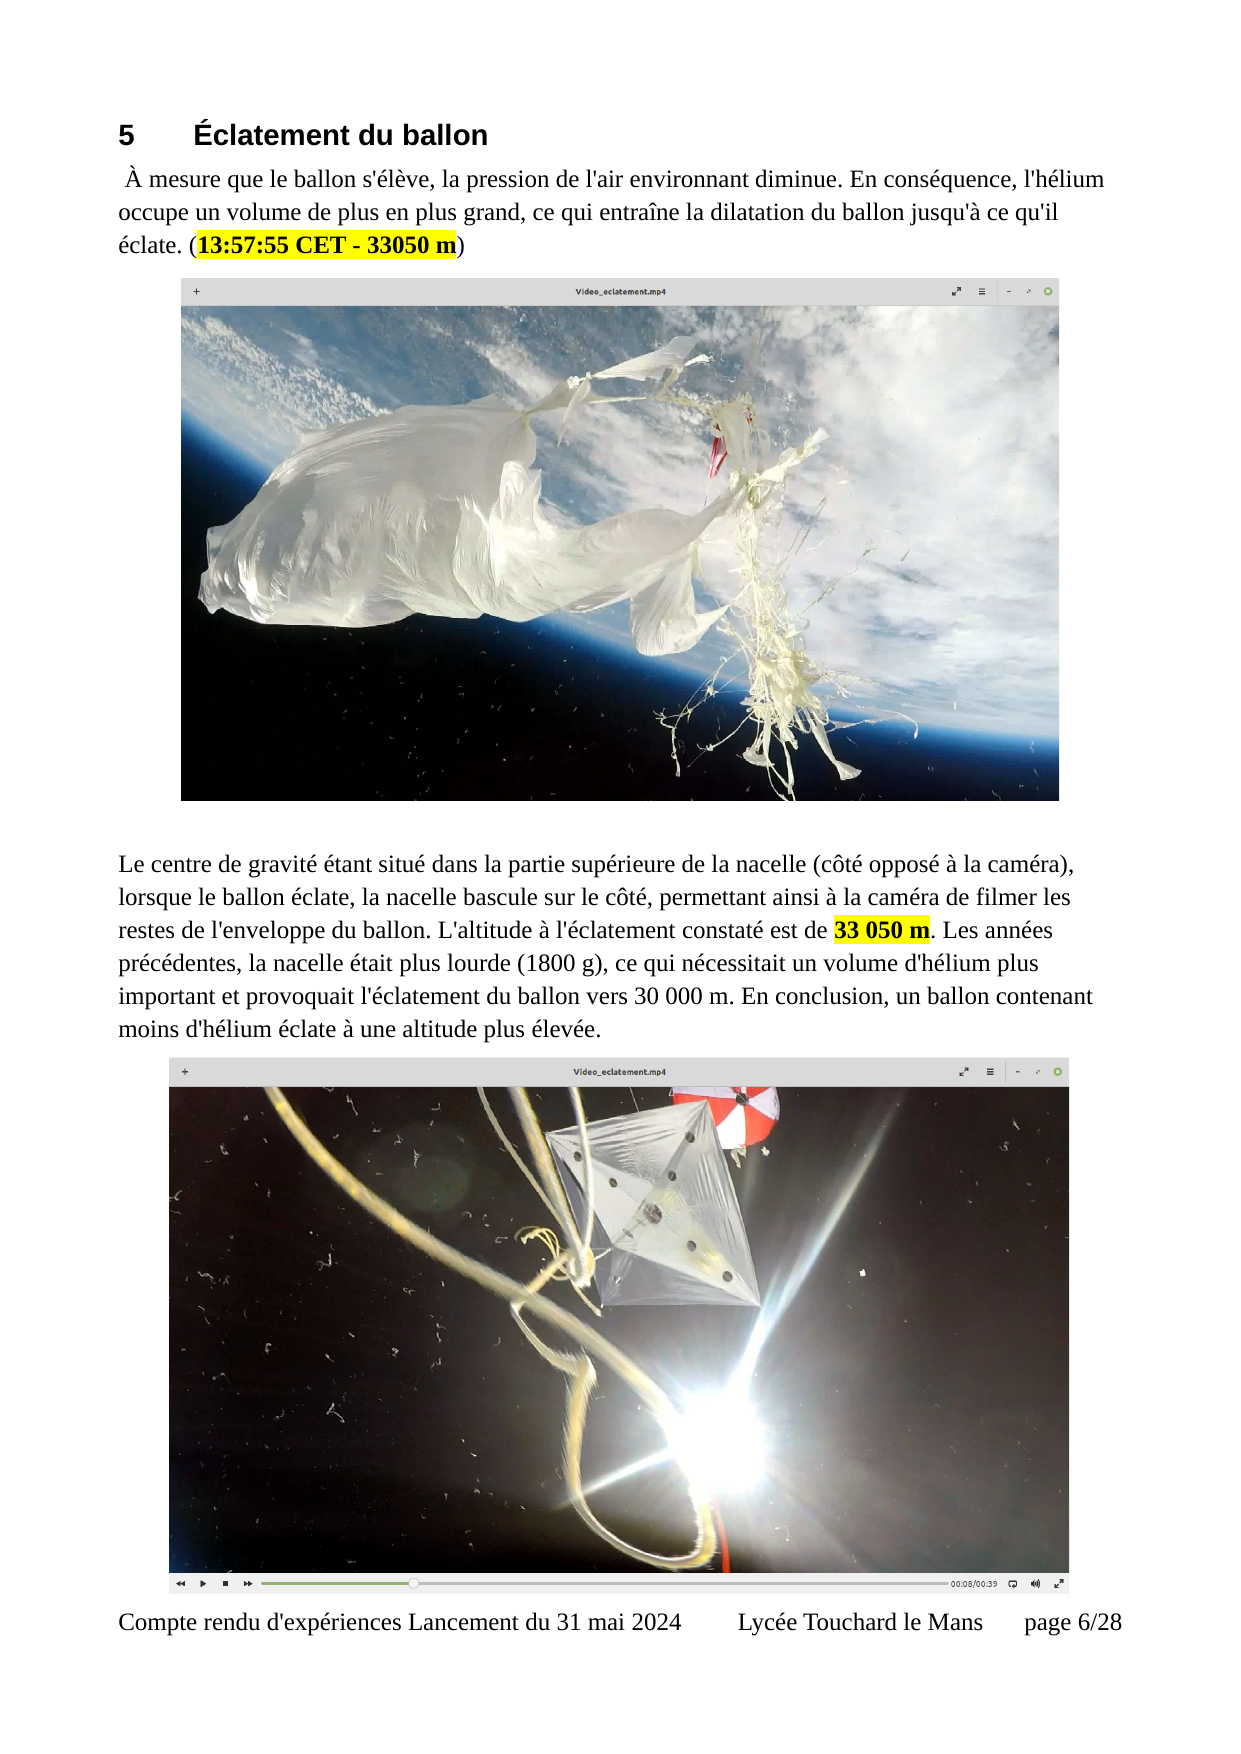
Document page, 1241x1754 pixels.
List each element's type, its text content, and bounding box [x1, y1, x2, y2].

text À mesure que le ballon s'élève, la pression de l'air environnant diminue. En conséquence, l'hélium occupe un volume de plus en plus grand, ce qui entraîne la dilatation du ballon jusqu'à ce qu'il éclate. (13:57:55 CET - 33050 m) [118, 164, 1122, 259]
picture [181, 278, 1060, 801]
text Le centre de gravité étant situé dans la partie supérieure de la nacelle (côté opposé à la caméra), lorsque le ballon éclate, la nacelle bascule sur le côté, permettant ainsi à la caméra de filmer les restes de l'enveloppe du ballon. L'altitude à l'éclatement constaté est de 33 050 m. Les années précédentes, la nacelle était plus lourde (1800 g), ce qui nécessitait un volume d'hélium plus important et provoquait l'éclatement du ballon vers 30 000 m. En conclusion, un ballon contenant moins d'hélium éclate à une altitude plus élevée. [118, 849, 1122, 1043]
picture [169, 1057, 1070, 1594]
subtitle Éclatement du ballon [118, 118, 1122, 152]
